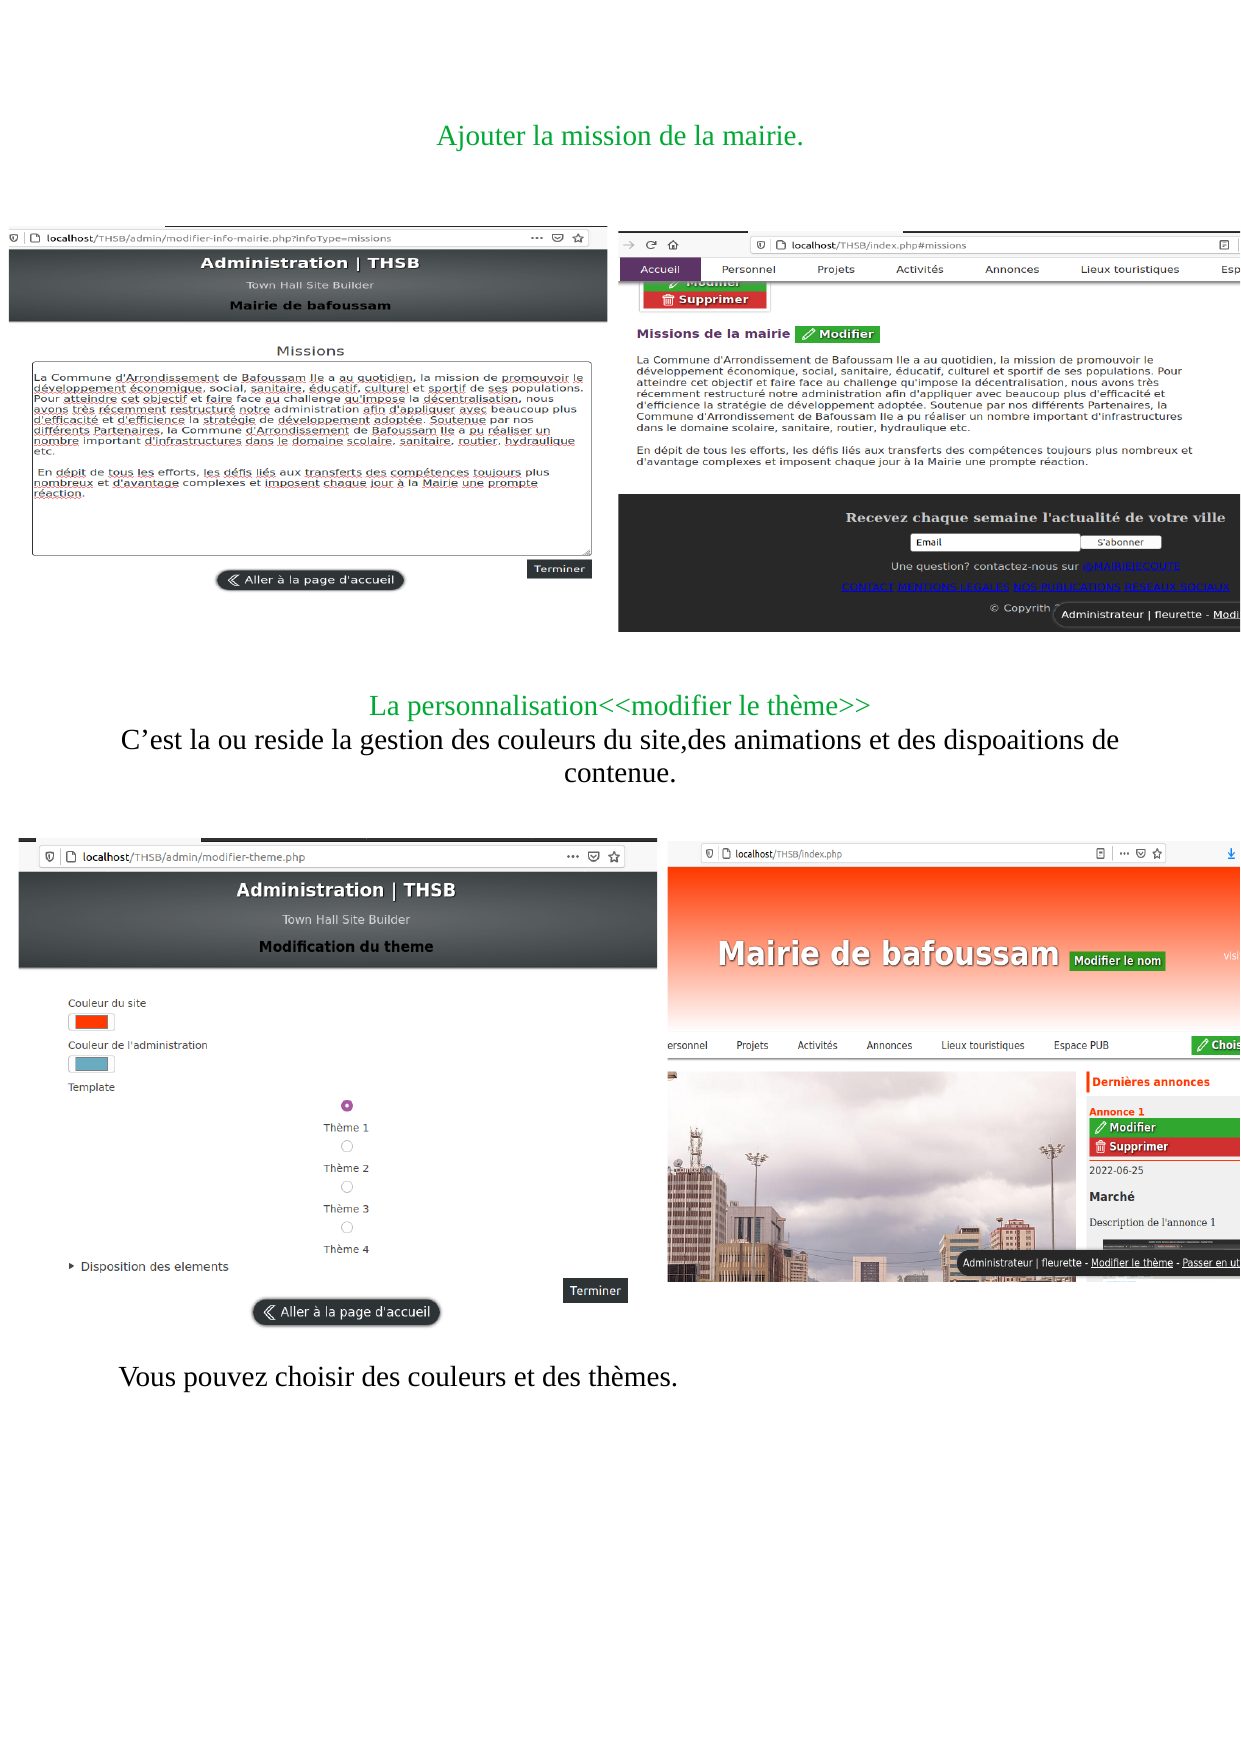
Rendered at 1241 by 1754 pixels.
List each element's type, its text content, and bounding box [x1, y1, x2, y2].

picture [618, 231, 1241, 632]
picture [18, 838, 658, 1331]
picture [667, 841, 1240, 1282]
picture [8, 226, 608, 598]
text C’est la ou reside la gestion des couleurs du site,des animations et des dispoaitions de contenue. [118, 722, 1122, 789]
text La personnalisation<<modifier le thème>> [118, 688, 1122, 722]
text Ajouter la mission de la mairie. [118, 118, 1122, 152]
text Vous pouvez choisir des couleurs et des thèmes. [118, 1359, 1122, 1393]
